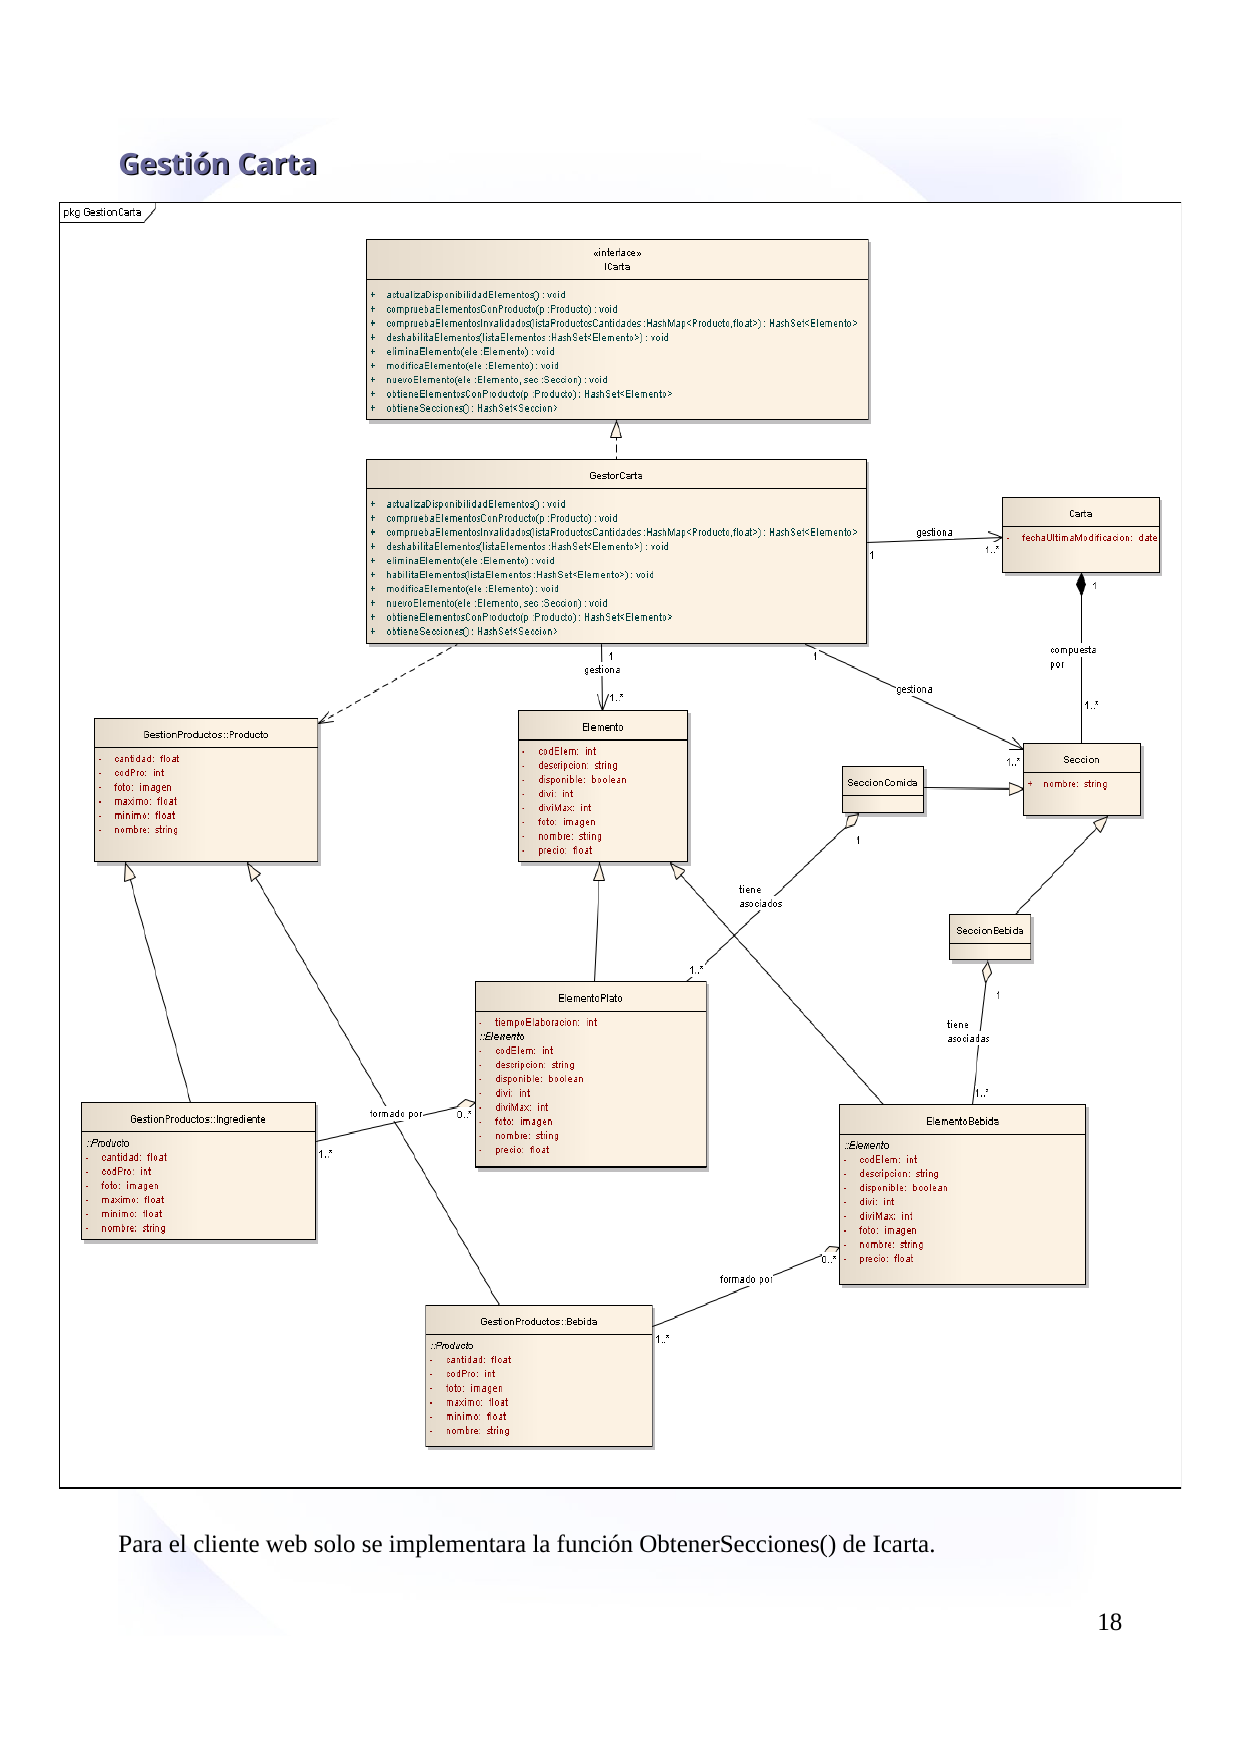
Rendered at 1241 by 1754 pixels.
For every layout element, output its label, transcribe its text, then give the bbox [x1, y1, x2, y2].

subtitle Gestión Carta [118, 143, 1122, 183]
picture [58, 183, 1182, 1529]
picture [118, 118, 1122, 143]
text Para el cliente web solo se implementara la función ObtenerSecciones() de Icarta. [118, 1529, 1122, 1558]
picture [118, 1558, 1122, 1636]
